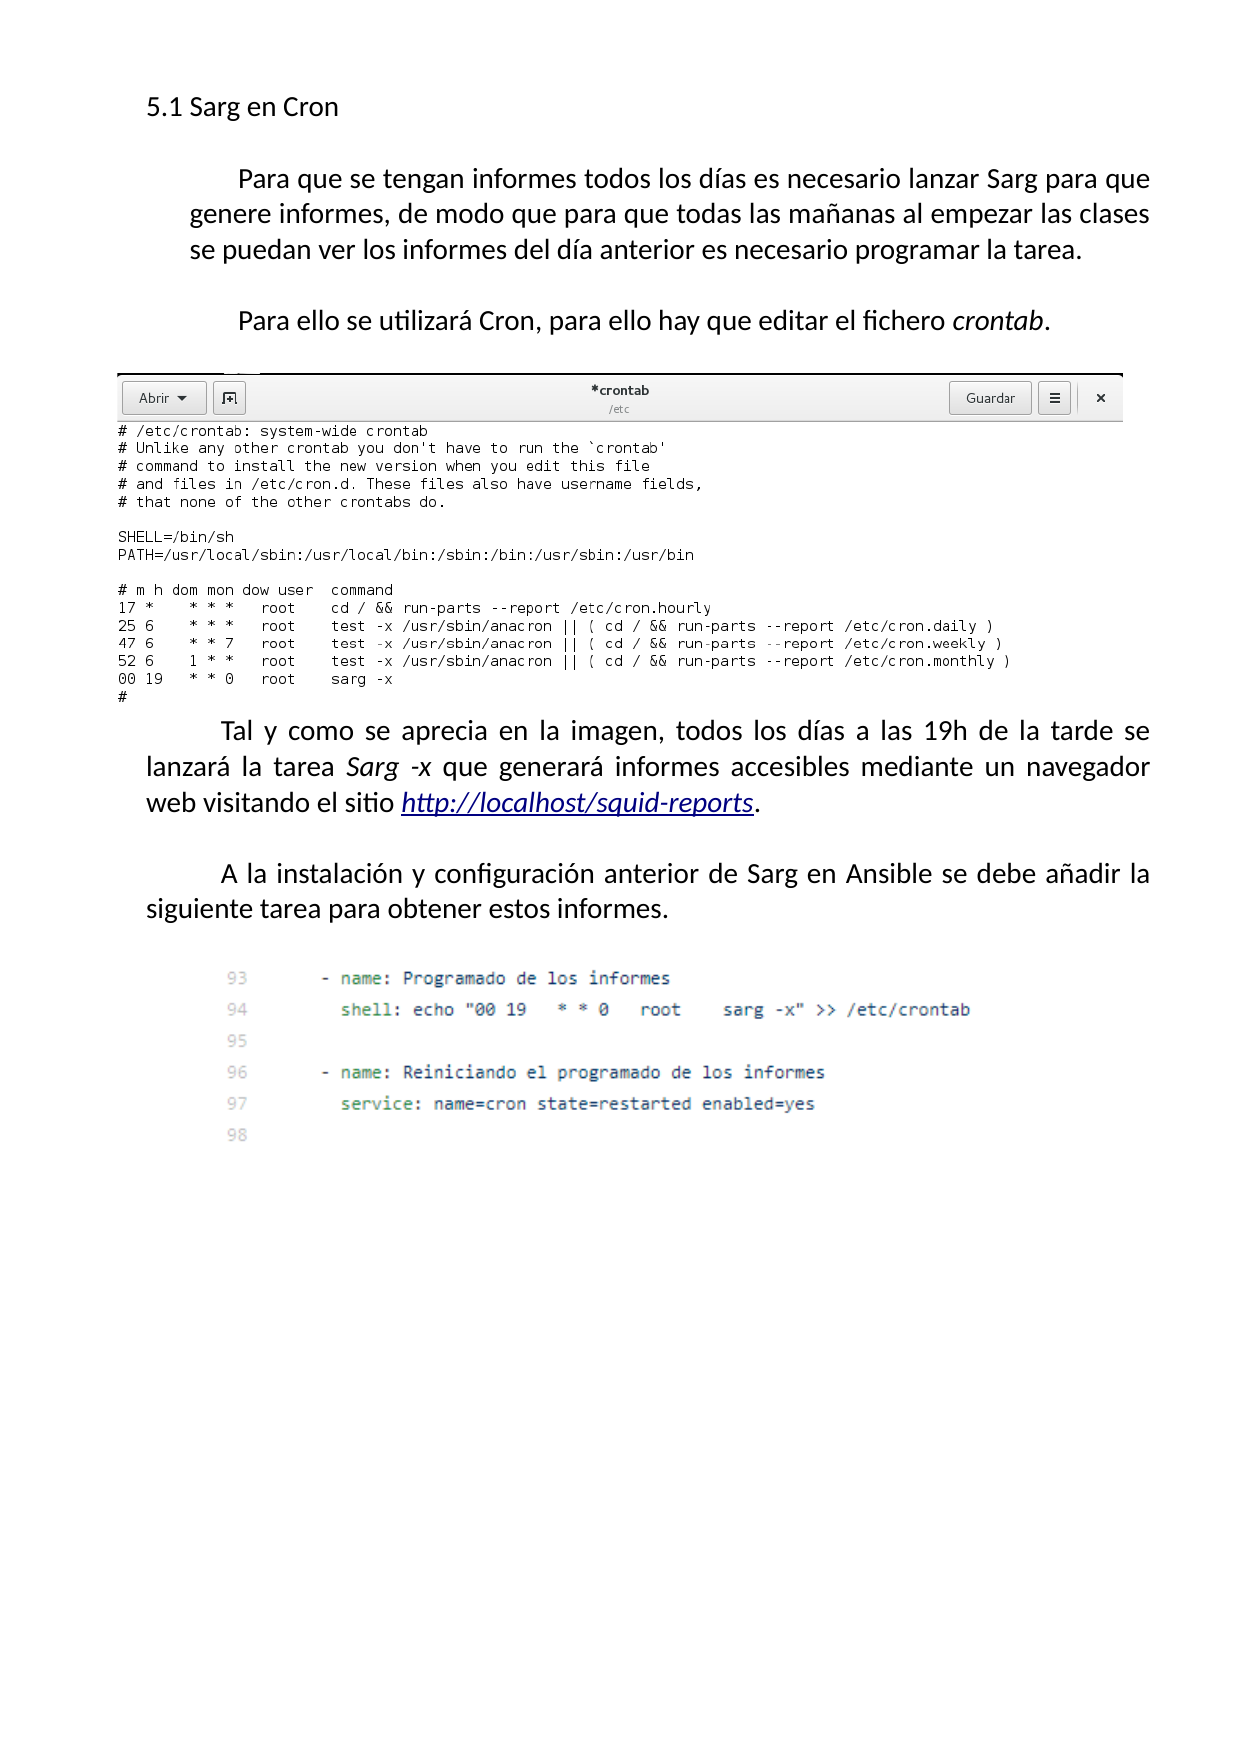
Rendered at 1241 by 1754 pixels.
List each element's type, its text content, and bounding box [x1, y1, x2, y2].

text Para ello se utilizará Cron, para ello hay que editar el fichero crontab. [189, 302, 1152, 338]
text Tal y como se aprecia en la imagen, todos los días a las 19h de la tarde se lanzará la tarea Sarg -x que generará informes accesibles mediante un navegador web visitando el sitio http://localhost/squid-reports. [146, 373, 1152, 819]
picture [117, 373, 1123, 713]
text 5.1 Sarg en Cron [146, 88, 1152, 124]
text Para que se tengan informes todos los días es necesario lanzar Sarg para que genere informes, de modo que para que todas las mañanas al empezar las clases se puedan ver los informes del día anterior es necesario programar la tarea. [189, 160, 1152, 267]
text A la instalación y configuración anterior de Sarg en Ansible se debe añadir la siguiente tarea para obtener estos informes. [146, 855, 1152, 926]
picture [200, 961, 1040, 1157]
